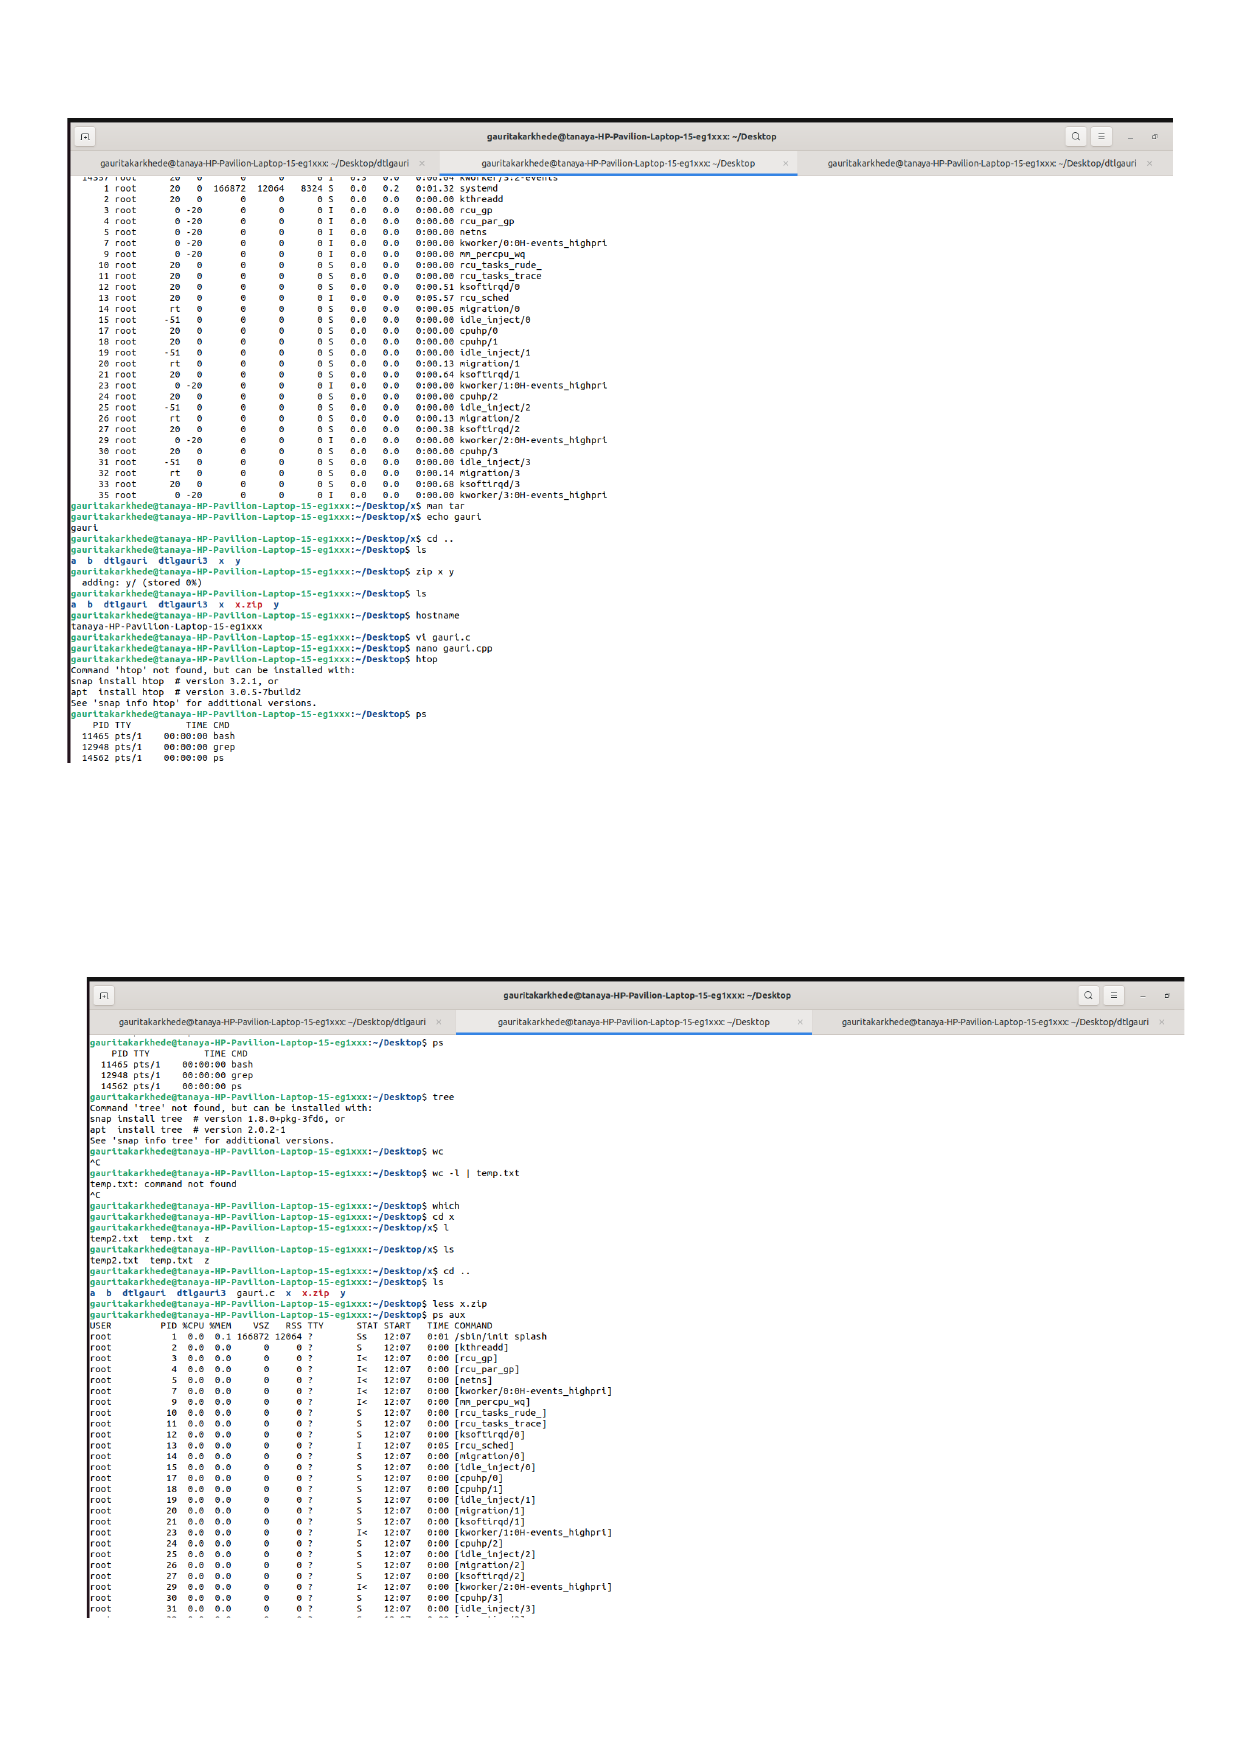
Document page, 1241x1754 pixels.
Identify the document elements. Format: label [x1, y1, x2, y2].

picture [67, 118, 1173, 763]
picture [86, 977, 1185, 1618]
